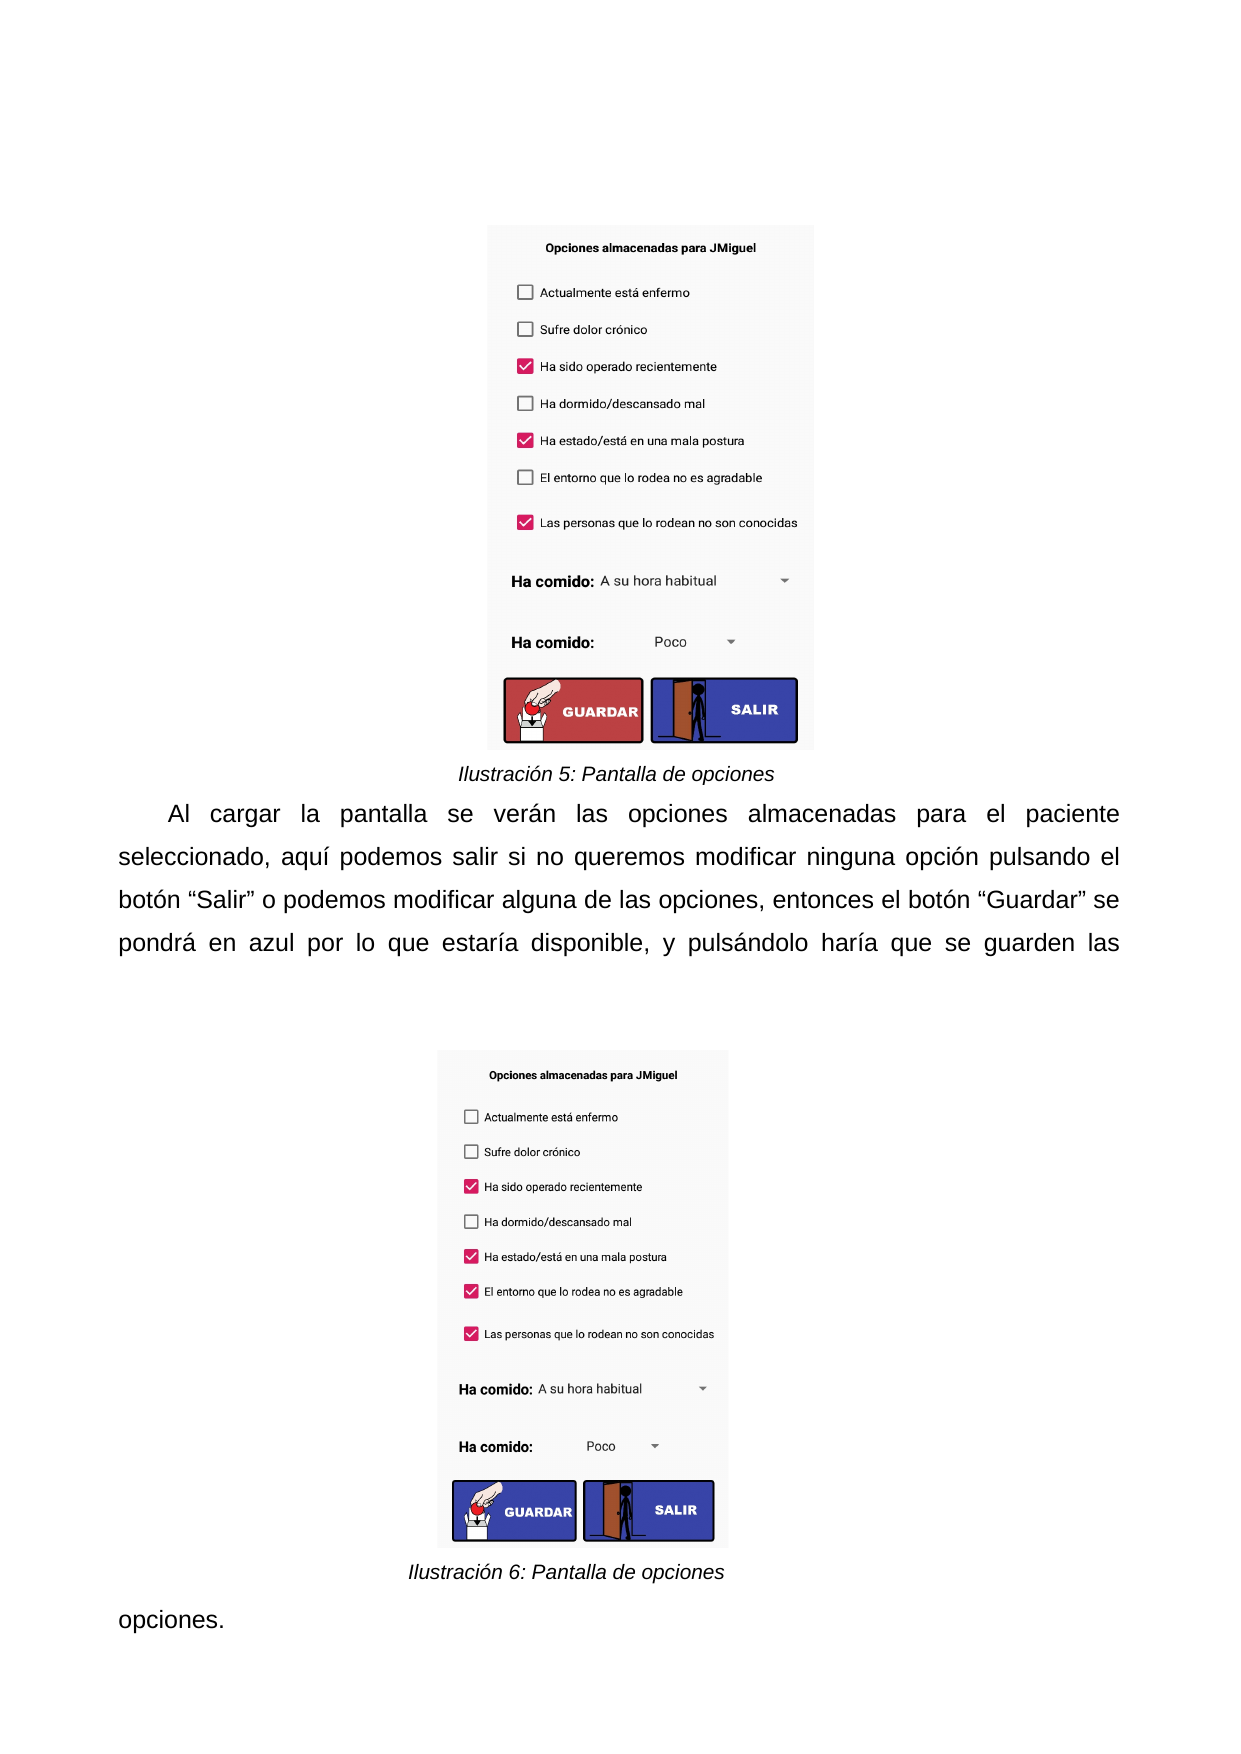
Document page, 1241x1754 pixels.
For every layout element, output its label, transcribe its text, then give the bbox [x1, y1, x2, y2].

text Al cargar la pantalla se verán las opciones almacenadas para el paciente seleccionado, aquí podemos salir si no queremos modificar ninguna opción pulsando el botón “Salir” o podemos modificar alguna de las opciones, entonces el botón “Guardar” se pondrá en azul por lo que estaría disponible, y pulsándolo haría que se guarden las opciones. [118, 118, 1122, 1633]
text Ilustración 5: Pantalla de opciones [458, 206, 850, 784]
text Ilustración 6: Pantalla de opciones [408, 1031, 802, 1584]
